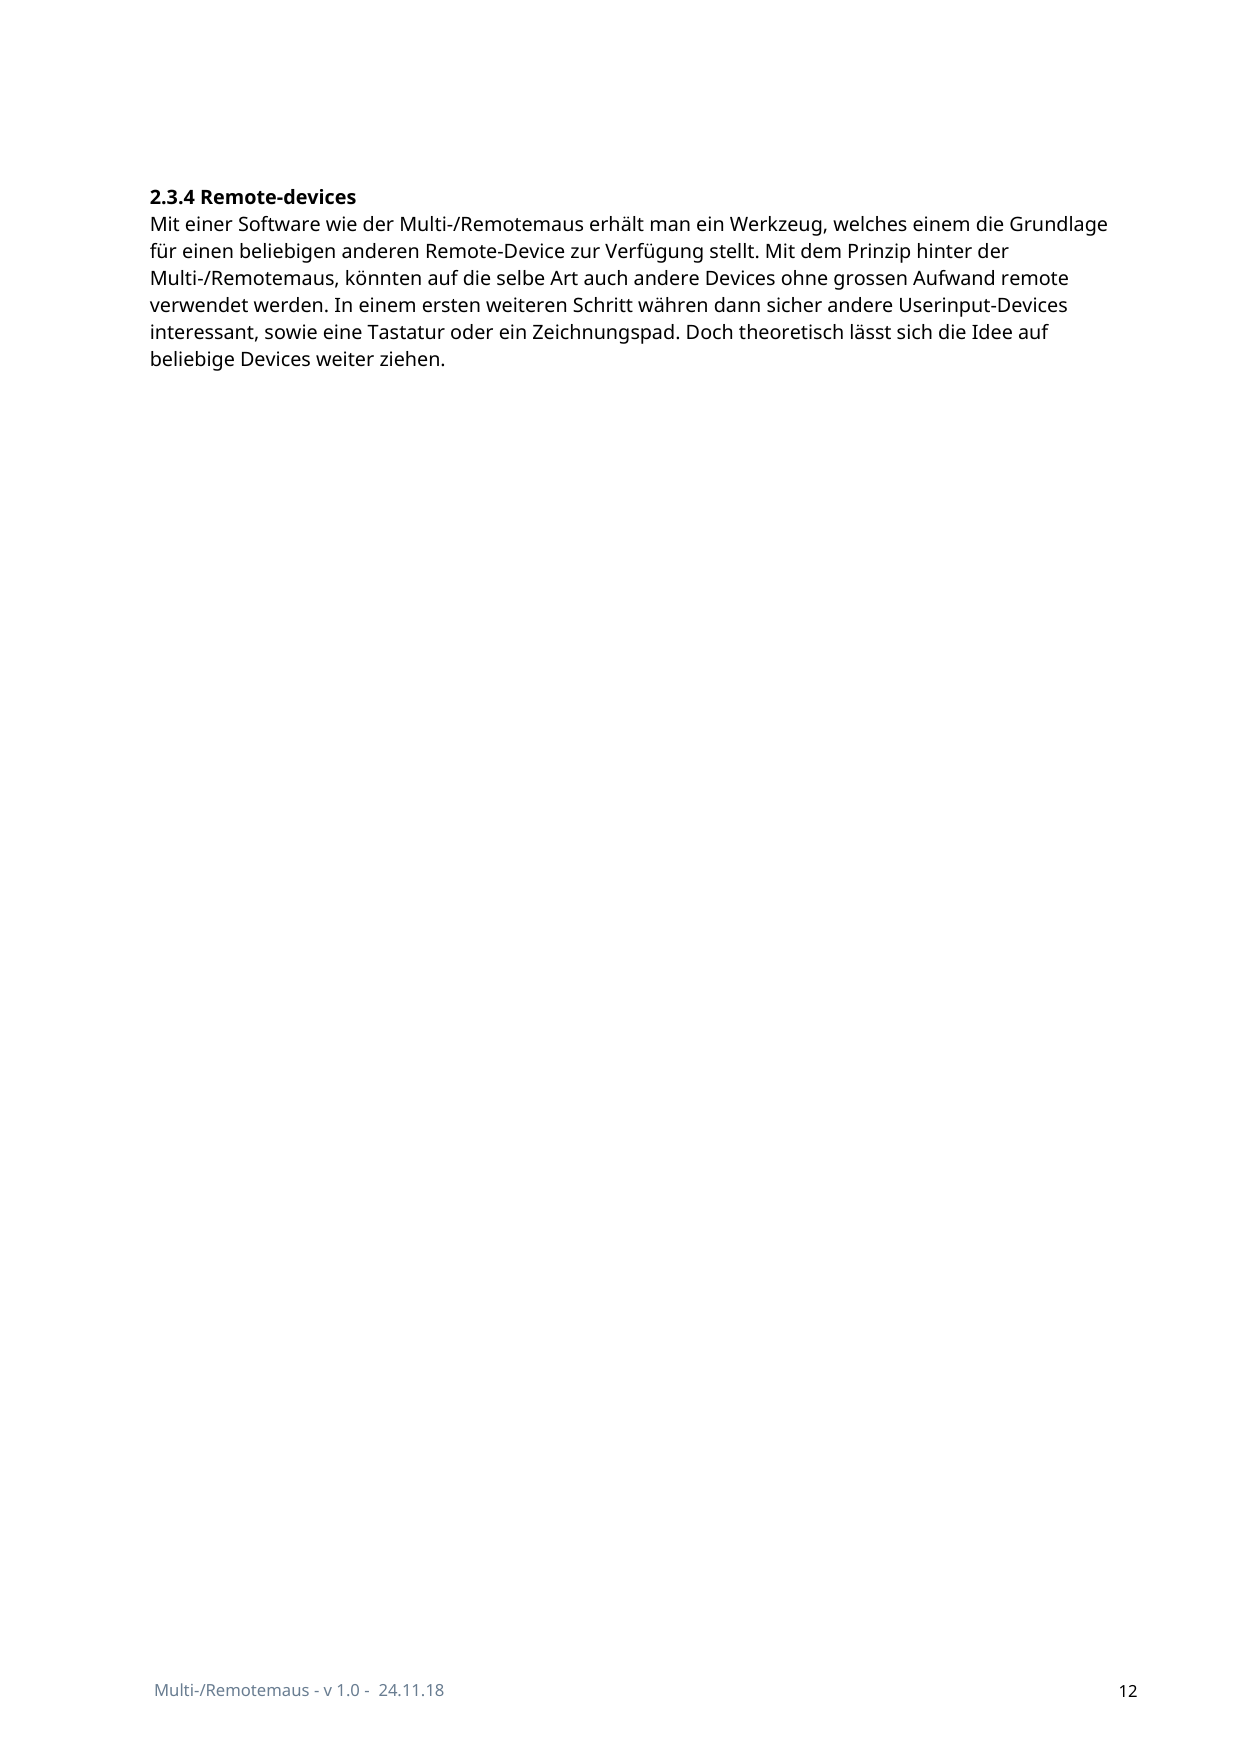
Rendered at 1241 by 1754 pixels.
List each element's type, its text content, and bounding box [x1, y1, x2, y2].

subtitle Remote-devices [149, 183, 1136, 210]
text Mit einer Software wie der Multi-/Remotemaus erhält man ein Werkzeug, welches einem die Grundlage für einen beliebigen anderen Remote-Device zur Verfügung stellt. Mit dem Prinzip hinter der Multi-/Remotemaus, könnten auf die selbe Art auch andere Devices ohne grossen Aufwand remote verwendet werden. In einem ersten weiteren Schritt währen dann sicher andere Userinput-Devices interessant, sowie eine Tastatur oder ein Zeichnungspad. Doch theoretisch lässt sich die Idee auf beliebige Devices weiter ziehen. [149, 210, 1136, 372]
